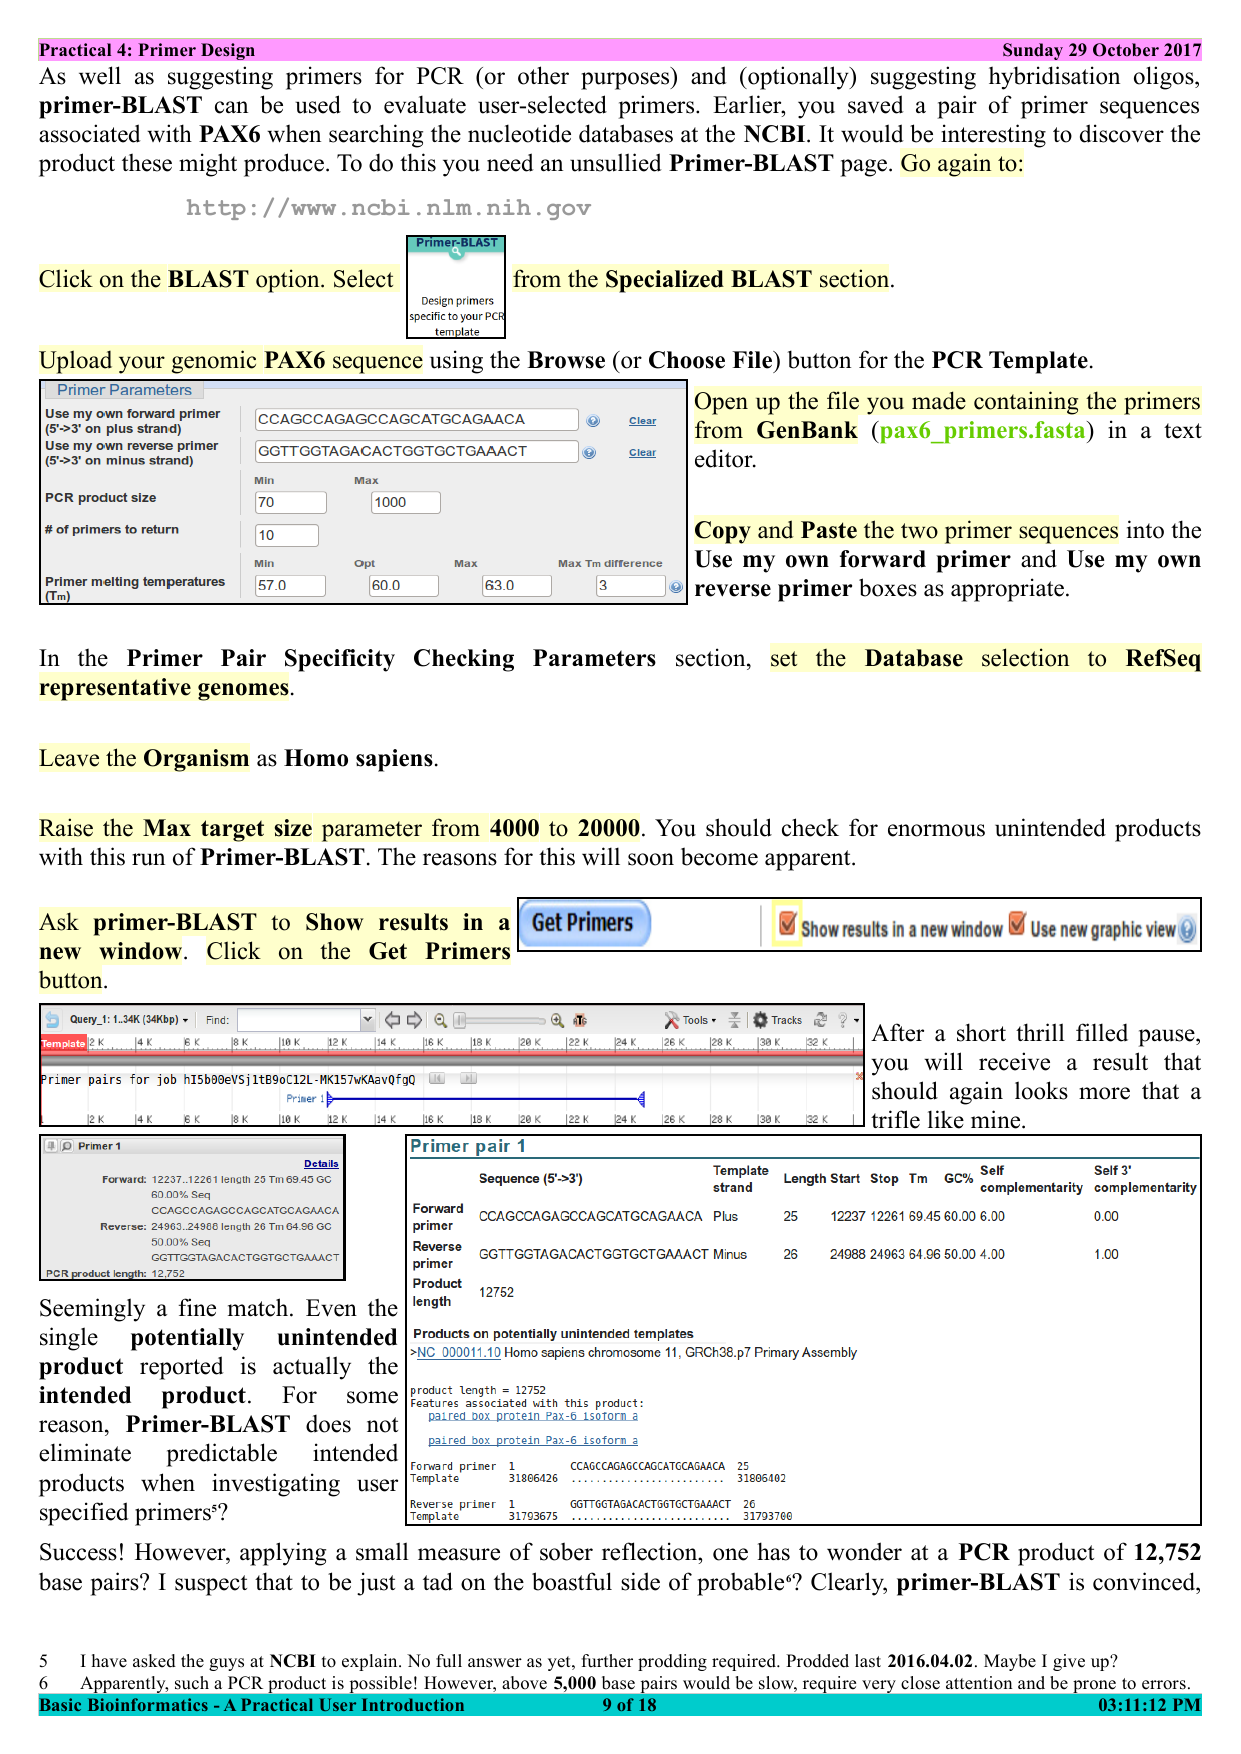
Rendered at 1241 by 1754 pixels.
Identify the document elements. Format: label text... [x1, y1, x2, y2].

text Seemingly a fine match. Even the single potentially unintended product reported is actually the intended product. For some reason, Primer-BLAST does not eliminate predictable intended products when investigating user specified primers? [38, 1280, 404, 1526]
text from the Specialized BLAST section. [506, 235, 1202, 339]
text As well as suggesting primers for PCR (or other purposes) and (optionally) suggesting hybridisation oligos, primer-BLAST can be used to evaluate user-selected primers. Earlier, you saved a pair of primer sequences associated with PAX6 when searching the nucleotide databases at the NCBI. It would be interesting to discover the product these might produce. To do this you need an unsullied Primer-BLAST page. Go again to: [38, 61, 1202, 177]
text Click on the BLAST option. Select [38, 235, 406, 339]
text http://www.ncbi.nlm.nih.gov [38, 194, 1202, 223]
text I have asked the guys at NCBI to explain. No full answer as yet, further prodding required. Prodded last 2016.04.02. Maybe I give up? [38, 1649, 1202, 1671]
text Copy and Paste the two primer sequences into the Use my own forward primer and Use my own reverse primer boxes as appropriate. [688, 514, 1202, 602]
picture [519, 899, 1200, 950]
picture [41, 1136, 343, 1279]
text Open up the file you made containing the primers from GenBank (pax6_primers.fasta) in a text editor. [688, 386, 1202, 473]
text Raise the Max target size parameter from 4000 to 20000. You should check for enormous unintended products with this run of Primer-BLAST. The reasons for this will soon become apparent. [38, 813, 1202, 871]
text Upload your genomic PAX6 sequence using the Browse (or Choose File) button for the PCR Template. [38, 345, 1202, 374]
picture [41, 1005, 863, 1125]
text Leave the Organism as Homo sapiens. [38, 743, 1202, 772]
text Ask primer-BLAST to Show results in a new window. Click on the Get Primers button. [38, 907, 1202, 994]
text After a short thrill filled pause, you will receive a result that should again looks more that a trifle like mine. [38, 1004, 1202, 1134]
text In the Primer Pair Specificity Checking Parameters section, set the Database selection to RefSeq representative genomes. [38, 643, 1202, 701]
picture [41, 381, 686, 603]
text Apparently, such a PCR product is possible! However, above 5,000 base pairs would be slow, require very close attention and be prone to errors. [38, 1671, 1202, 1693]
picture [407, 1136, 1200, 1524]
picture [408, 237, 504, 337]
text Success! However, applying a small measure of sober reflection, one has to wonder at a PCR product of 12,752 base pairs? I suspect that to be just a tad on the boastful side of probable? Clearly, primer-BLAST is convinced, [38, 1537, 1202, 1595]
